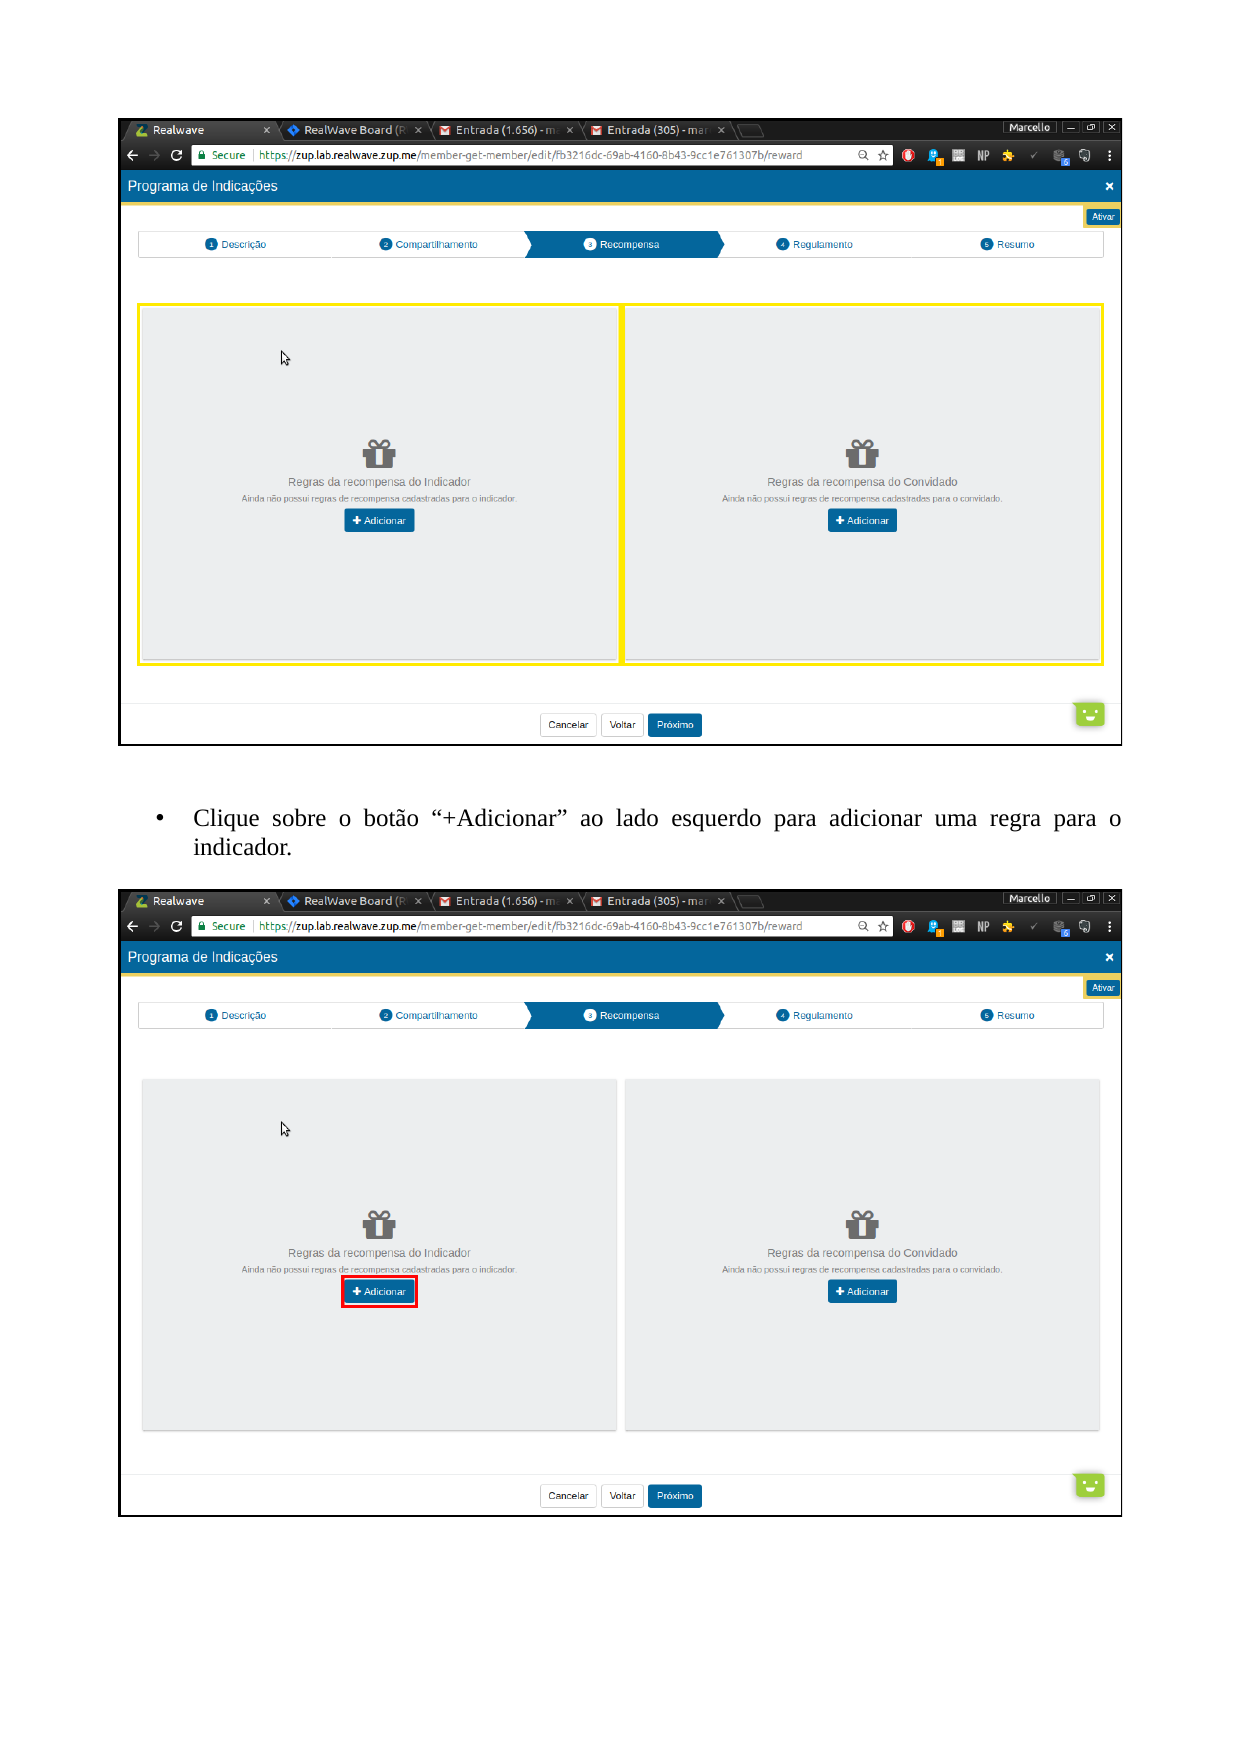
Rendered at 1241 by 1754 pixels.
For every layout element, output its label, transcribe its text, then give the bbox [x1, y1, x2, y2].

picture [118, 889, 1123, 1517]
picture [118, 118, 1123, 746]
list Clique sobre o botão “+Adicionar” ao lado esquerdo para adicionar uma regra para o indicador. [156, 803, 1122, 861]
